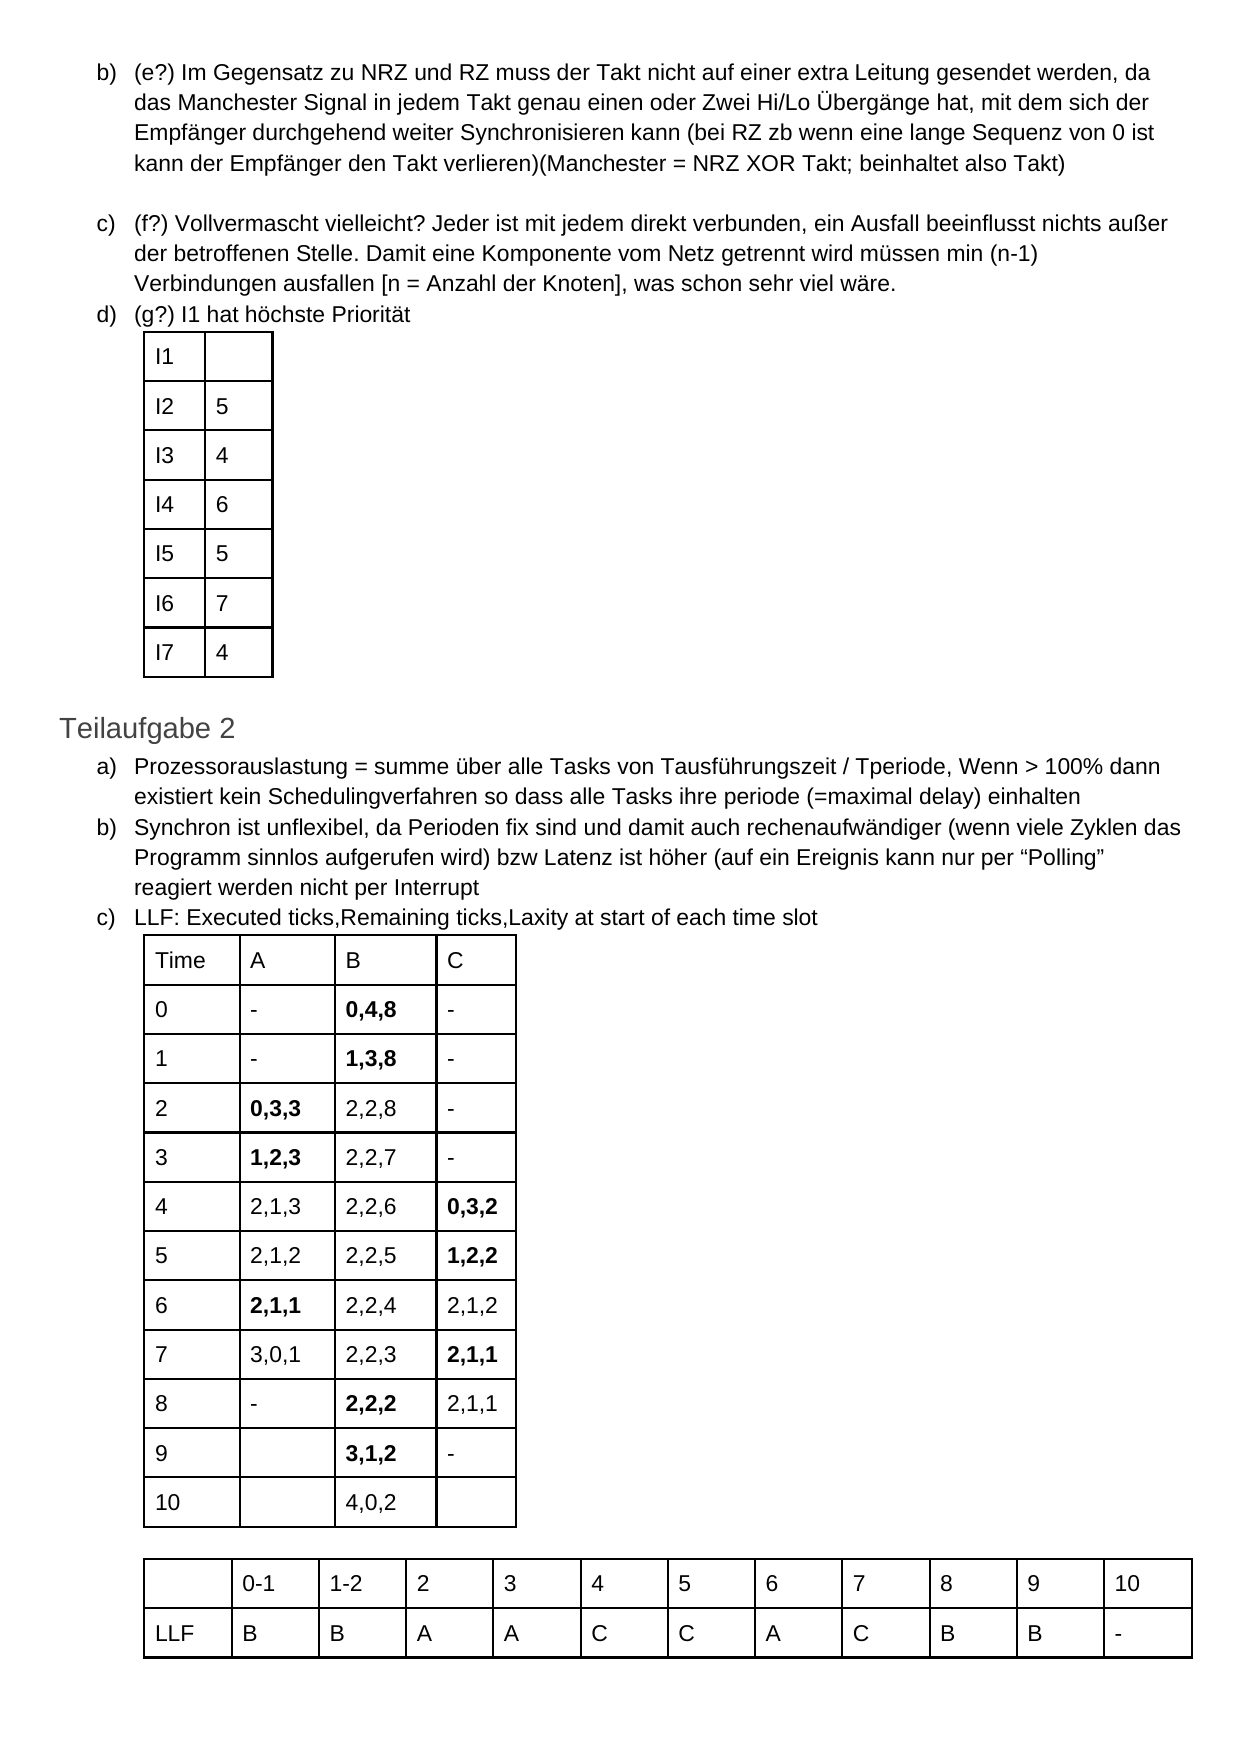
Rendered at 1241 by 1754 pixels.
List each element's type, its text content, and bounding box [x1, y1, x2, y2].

table_cell 2,2,5 [336, 1232, 435, 1279]
table_cell [438, 1478, 515, 1526]
table_cell C [843, 1609, 929, 1656]
table_cell A [407, 1609, 492, 1656]
table_header 7 [843, 1560, 929, 1607]
table_cell LLF [145, 1609, 231, 1656]
table_cell 3,0,1 [241, 1331, 334, 1378]
table_cell I2 [145, 382, 204, 429]
table_cell 2,1,1 [241, 1281, 334, 1328]
table_header B [336, 936, 435, 983]
table_cell 8 [145, 1380, 239, 1427]
table_cell 2,2,3 [336, 1331, 435, 1378]
table_header 1-2 [320, 1560, 405, 1607]
table_header 0-1 [233, 1560, 318, 1607]
table_cell 2,2,2 [336, 1380, 435, 1427]
table_cell 10 [145, 1478, 239, 1526]
table_cell 2,2,6 [336, 1183, 435, 1230]
subtitle Teilaufgabe 2 [59, 711, 1181, 745]
table_cell 4 [206, 629, 271, 676]
table_cell 5 [206, 530, 271, 577]
table_cell 5 [206, 382, 271, 429]
table_header 6 [756, 1560, 841, 1607]
list LLF: Executed ticks,Remaining ticks,Laxity at start of each time slot [96, 904, 1181, 930]
table_cell - [438, 986, 515, 1033]
table_cell 4 [206, 431, 271, 479]
table_cell 6 [145, 1281, 239, 1328]
table_cell [241, 1429, 334, 1476]
table_cell - [1105, 1609, 1191, 1656]
table_header 9 [1018, 1560, 1103, 1607]
table_cell 2,1,1 [438, 1331, 515, 1378]
table_cell 2,1,2 [438, 1281, 515, 1328]
table_cell 1,2,2 [438, 1232, 515, 1279]
table_header [206, 333, 271, 380]
table_cell 2,1,2 [241, 1232, 334, 1279]
table_cell I5 [145, 530, 204, 577]
table_cell 0,3,2 [438, 1183, 515, 1230]
table_cell B [233, 1609, 318, 1656]
table_cell - [241, 986, 334, 1033]
table_cell B [320, 1609, 405, 1656]
table_cell - [438, 1035, 515, 1082]
table_header Time [145, 936, 239, 983]
table_cell 2,2,7 [336, 1134, 435, 1181]
list (g?) I1 hat höchste Priorität [96, 301, 1181, 327]
table_cell B [1018, 1609, 1103, 1656]
table_cell 7 [145, 1331, 239, 1378]
table_header 2 [407, 1560, 492, 1607]
table_header 3 [494, 1560, 580, 1607]
table_cell 3 [145, 1134, 239, 1181]
table_cell 2,1,3 [241, 1183, 334, 1230]
table_header 4 [582, 1560, 667, 1607]
table_cell 0,3,3 [241, 1084, 334, 1131]
table_header A [241, 936, 334, 983]
table_cell - [438, 1429, 515, 1476]
table_cell 1,2,3 [241, 1134, 334, 1181]
table_header C [438, 936, 515, 983]
table_cell - [438, 1084, 515, 1131]
table_cell [241, 1478, 334, 1526]
table_cell C [582, 1609, 667, 1656]
table_cell 2,2,4 [336, 1281, 435, 1328]
table_cell C [669, 1609, 754, 1656]
table_header 5 [669, 1560, 754, 1607]
table_cell - [438, 1134, 515, 1181]
table_cell 4,0,2 [336, 1478, 435, 1526]
table_cell 1 [145, 1035, 239, 1082]
table_cell I3 [145, 431, 204, 479]
table_header [145, 1560, 231, 1607]
table_cell 3,1,2 [336, 1429, 435, 1476]
table_cell 5 [145, 1232, 239, 1279]
table_cell 2 [145, 1084, 239, 1131]
list Synchron ist unflexibel, da Perioden fix sind und damit auch rechenaufwändiger (wenn viele Zyklen das Programm sinnlos aufgerufen wird) bzw Latenz ist höher (auf ein Ereignis kann nur per “Polling” reagiert werden nicht per Interrupt [96, 813, 1181, 900]
list Prozessorauslastung = summe über alle Tasks von Tausführungszeit / Tperiode, Wenn > 100% dann existiert kein Schedulingverfahren so dass alle Tasks ihre periode (=maximal delay) einhalten [96, 753, 1181, 809]
table_cell 2,2,8 [336, 1084, 435, 1131]
table_cell 4 [145, 1183, 239, 1230]
table_cell 0,4,8 [336, 986, 435, 1033]
table_cell - [241, 1035, 334, 1082]
table_cell 9 [145, 1429, 239, 1476]
list (e?) Im Gegensatz zu NRZ und RZ muss der Takt nicht auf einer extra Leitung gesendet werden, da das Manchester Signal in jedem Takt genau einen oder Zwei Hi/Lo Übergänge hat, mit dem sich der Empfänger durchgehend weiter Synchronisieren kann (bei RZ zb wenn eine lange Sequenz von 0 ist kann der Empfänger den Takt verlieren)(Manchester = NRZ XOR Takt; beinhaltet also Takt) [96, 59, 1181, 176]
list (f?) Vollvermascht vielleicht? Jeder ist mit jedem direkt verbunden, ein Ausfall beeinflusst nichts außer der betroffenen Stelle. Damit eine Komponente vom Netz getrennt wird müssen min (n-1) Verbindungen ausfallen [n = Anzahl der Knoten], was schon sehr viel wäre. [96, 210, 1181, 297]
table_cell - [241, 1380, 334, 1427]
table_cell I4 [145, 481, 204, 528]
table_cell A [494, 1609, 580, 1656]
table_cell 2,1,1 [438, 1380, 515, 1427]
table_cell I7 [145, 629, 204, 676]
table_cell 1,3,8 [336, 1035, 435, 1082]
table_cell A [756, 1609, 841, 1656]
table_header 10 [1105, 1560, 1191, 1607]
table_cell 7 [206, 579, 271, 626]
table_header 8 [931, 1560, 1016, 1607]
table_cell B [931, 1609, 1016, 1656]
table_header I1 [145, 333, 204, 380]
table_cell 0 [145, 986, 239, 1033]
table_cell 6 [206, 481, 271, 528]
table_cell I6 [145, 579, 204, 626]
